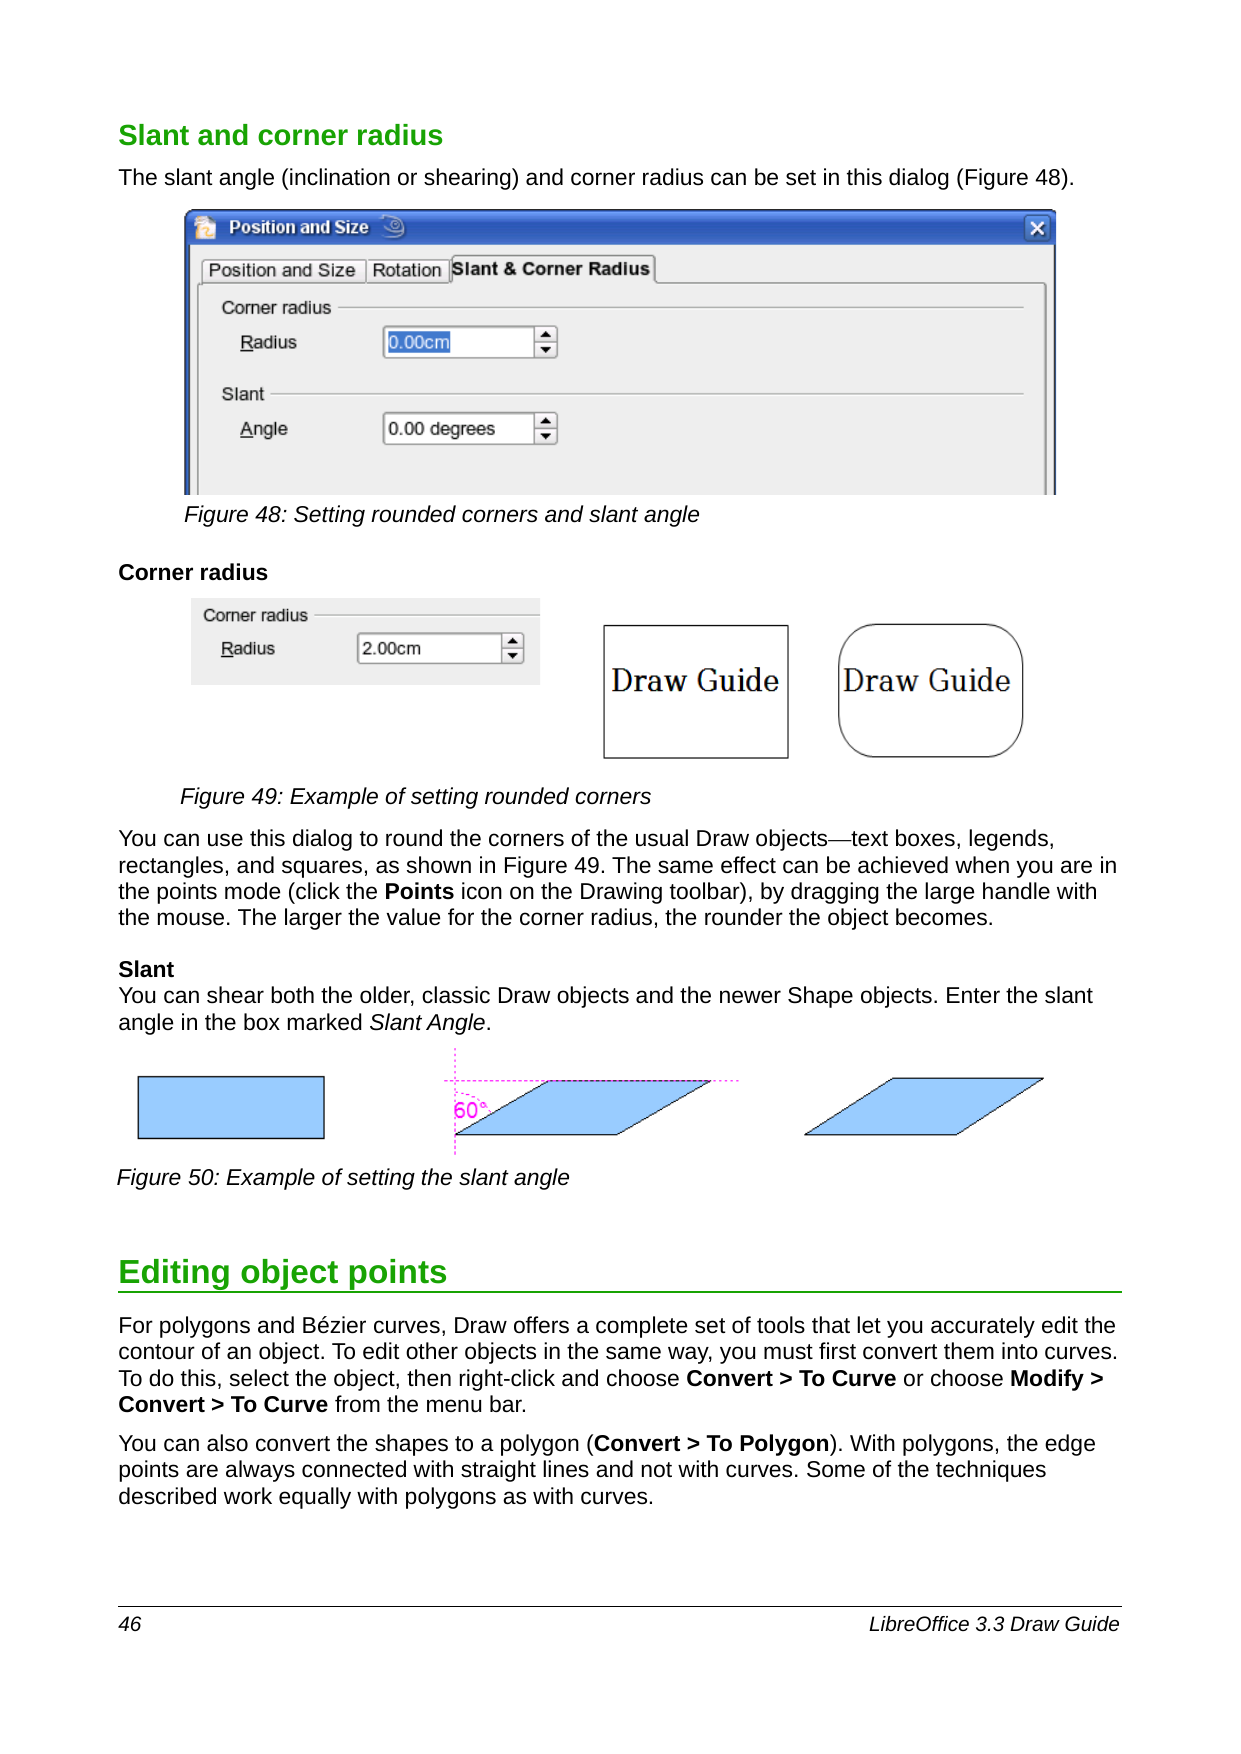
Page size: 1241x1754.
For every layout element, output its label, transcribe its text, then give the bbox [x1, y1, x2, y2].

text For polygons and Bézier curves, Draw offers a complete set of tools that let you accurately edit the contour of an object. To edit other objects in the same way, you must first convert them into curves. To do this, select the object, then right-click and choose Convert > To Curve or choose Modify > Convert > To Curve from the menu bar. [118, 1312, 1122, 1417]
picture [434, 1047, 742, 1156]
text Figure 49: Example of setting rounded corners [180, 697, 1060, 809]
subtitle Slant and corner radius [118, 118, 1122, 152]
text Figure 48: Setting rounded corners and slant angle [184, 501, 1056, 527]
picture [593, 607, 1037, 784]
text You can also convert the shapes to a polygon (Convert > To Polygon). With polygons, the edge points are always connected with straight lines and not with curves. Some of the techniques described work equally with polygons as with curves. [118, 1430, 1122, 1509]
picture [191, 598, 541, 685]
text The slant angle (inclination or shearing) and corner radius can be set in this dialog (Figure 48). [118, 164, 1122, 190]
subtitle Editing object points [118, 1253, 1122, 1291]
text You can shear both the older, classic Draw objects and the newer Shape objects. Enter the slant angle in the box marked Slant Angle. [118, 982, 1122, 1035]
text Corner radius [118, 559, 1122, 586]
text You can use this dialog to round the corners of the usual Draw objects—text boxes, legends, rectangles, and squares, as shown in Figure 49. The same effect can be achieved when you are in the points mode (click the Points icon on the Drawing toolbar), by dragging the large handle with the mouse. The larger the value for the corner radius, the rounder the object becomes. [118, 825, 1122, 931]
picture [116, 1053, 353, 1165]
table_header [434, 1047, 799, 1164]
table_cell Figure 50: Example of setting the slant angle [116, 1164, 1121, 1197]
table_header [116, 1047, 434, 1164]
text Slant [118, 956, 1122, 982]
picture [798, 1053, 1068, 1159]
picture [183, 209, 1057, 495]
table_header [799, 1047, 1121, 1164]
